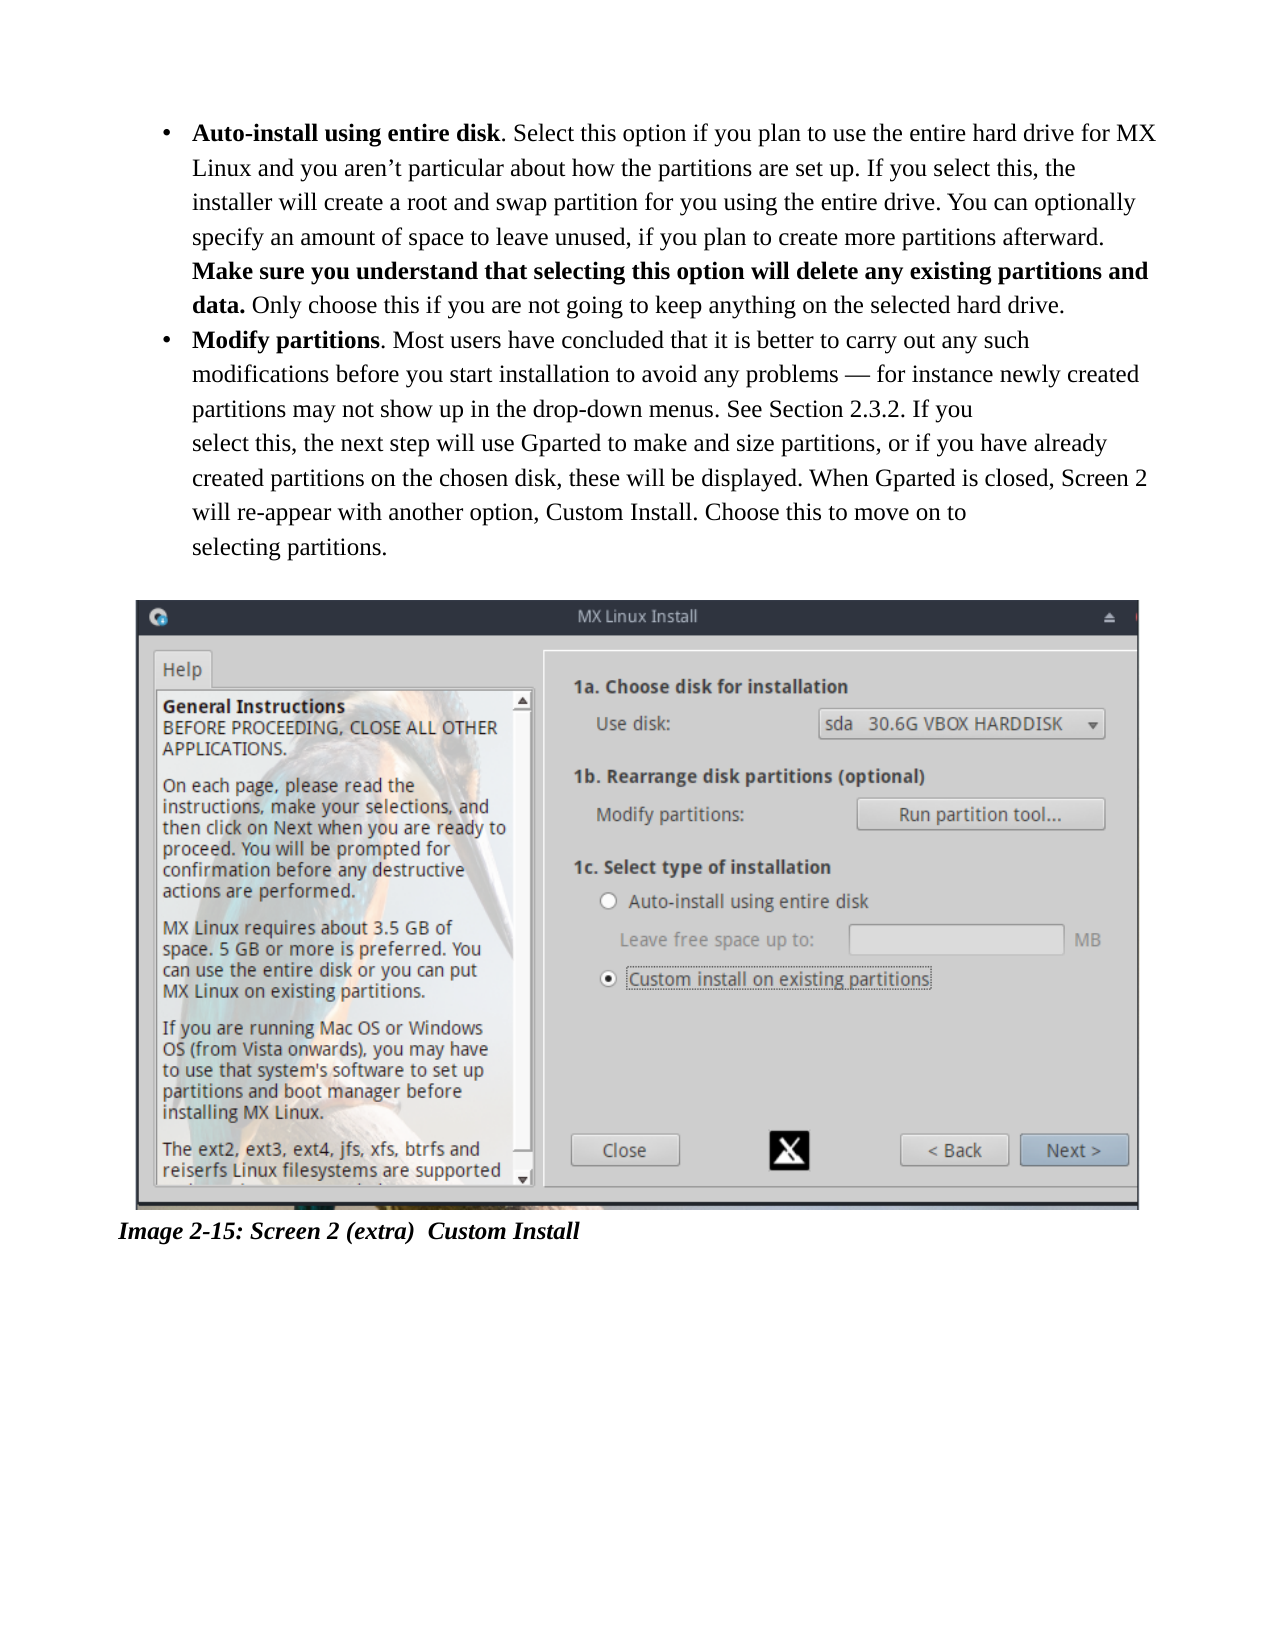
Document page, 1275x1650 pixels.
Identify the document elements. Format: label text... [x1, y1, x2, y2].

list select this, the next step will use Gparted to make and size partitions, or if you have already created partitions on the chosen disk, these will be displayed. When Gparted is closed, Screen 2 will re-appear with another option, Custom Install. Choose this to move on to selecting partitions. [162, 428, 1157, 561]
list Modify partitions. Most users have concluded that it is better to carry out any such modifications before you start installation to avoid any problems — for instance newly created partitions may not show up in the drop-down menus. See Section 2.3.2. If you [162, 325, 1157, 423]
text Image 2-15: Screen 2 (extra) Custom Install [118, 601, 1157, 1244]
list Auto-install using entire disk. Select this option if you plan to use the entire hard drive for MX Linux and you aren’t particular about how the partitions are set up. If you select this, the installer will create a root and swap partition for you using the entire drive. You can optionally specify an amount of space to leave unused, if you plan to create more partitions afterward. Make sure you understand that selecting this option will delete any existing partitions and data. Only choose this if you are not going to keep anything on the selected hard drive. [162, 118, 1157, 319]
picture [135, 600, 1140, 1210]
